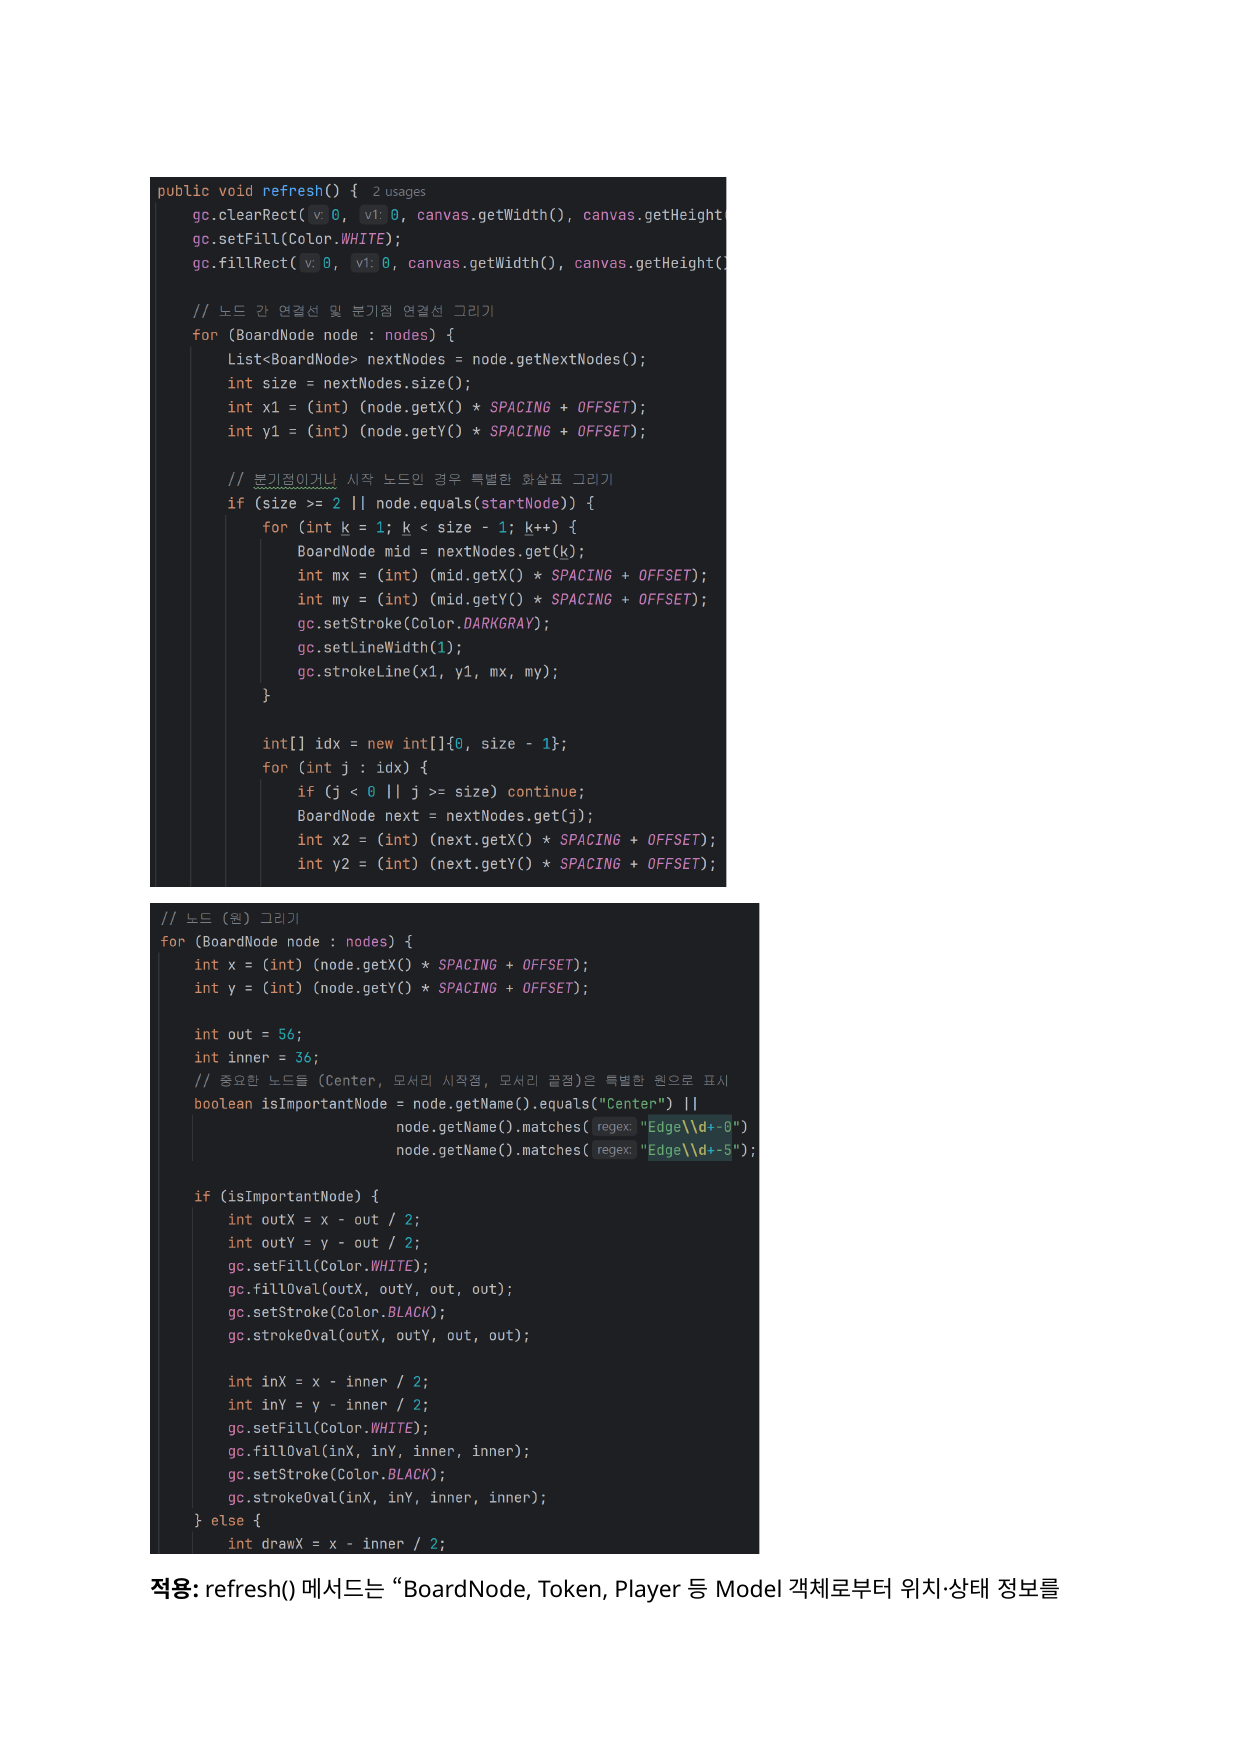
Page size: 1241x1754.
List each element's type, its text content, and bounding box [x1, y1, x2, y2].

text 적용: refresh() 메서드는 “BoardNode, Token, Player 등 Model 객체로부터 위치·상태 정보를 [150, 1571, 1090, 1604]
